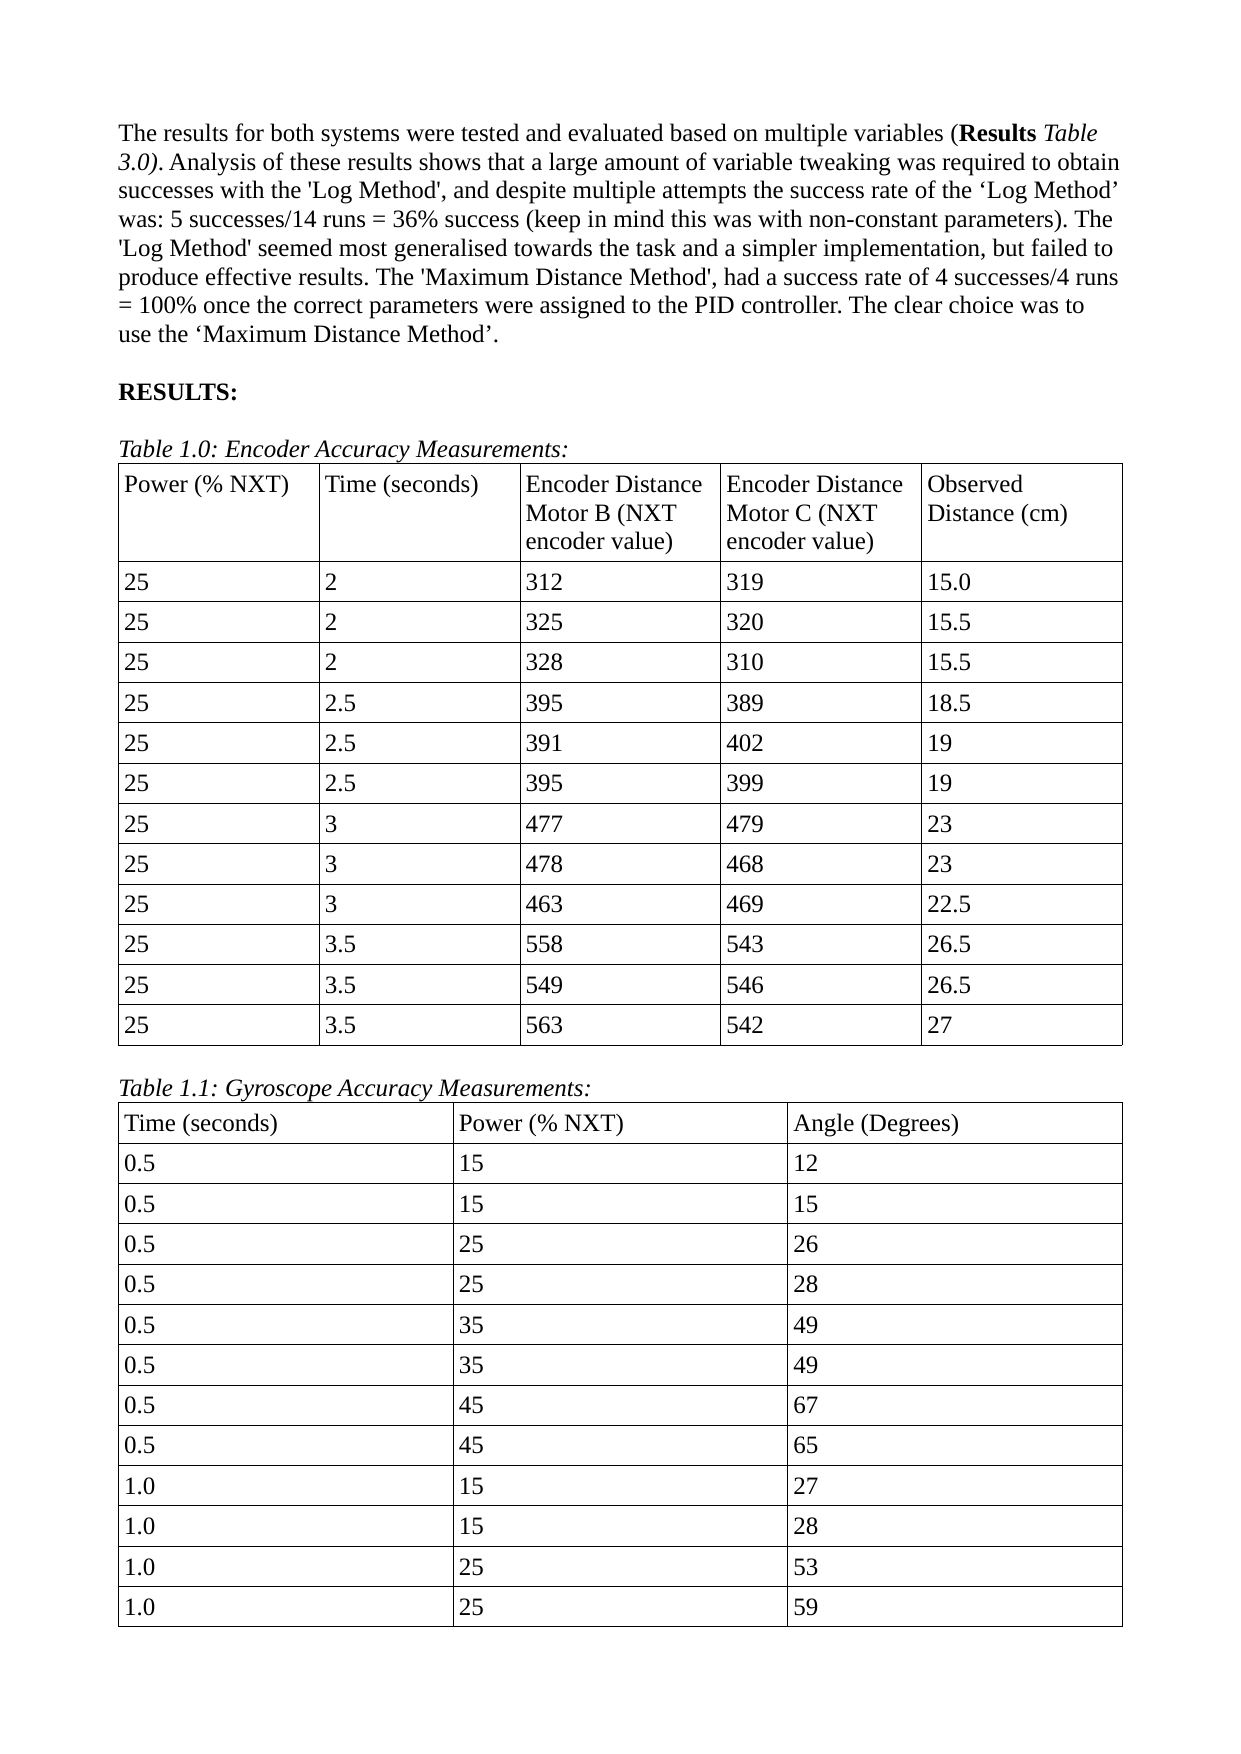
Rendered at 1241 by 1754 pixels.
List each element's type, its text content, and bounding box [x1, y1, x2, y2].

table_cell 25 [454, 1224, 787, 1263]
table_cell 12 [788, 1144, 1122, 1183]
table_cell 25 [119, 965, 319, 1004]
table_cell 0.5 [119, 1184, 453, 1223]
table_cell 477 [521, 804, 720, 843]
table_cell 1.0 [119, 1466, 453, 1505]
table_cell 0.5 [119, 1386, 453, 1425]
table_cell 25 [119, 804, 319, 843]
table_cell 15 [454, 1506, 787, 1546]
table_cell 543 [721, 925, 921, 964]
table_header Time (seconds) [320, 464, 520, 561]
table_cell 15 [454, 1184, 787, 1223]
table_cell 395 [521, 764, 720, 803]
table_cell 2.5 [320, 764, 520, 803]
table_cell 2 [320, 643, 520, 682]
table_cell 25 [119, 723, 319, 762]
table_cell 2 [320, 562, 520, 601]
table_cell 25 [119, 844, 319, 883]
table_cell 15.0 [922, 562, 1122, 601]
table_cell 0.5 [119, 1224, 453, 1263]
table_cell 468 [721, 844, 921, 883]
table_cell 25 [119, 764, 319, 803]
table_cell 463 [521, 885, 720, 924]
table_cell 49 [788, 1345, 1122, 1384]
table_cell 65 [788, 1426, 1122, 1465]
table_cell 35 [454, 1305, 787, 1344]
table_cell 22.5 [922, 885, 1122, 924]
table_cell 25 [119, 643, 319, 682]
table_cell 27 [922, 1005, 1122, 1045]
table_cell 25 [119, 602, 319, 642]
table_cell 2.5 [320, 723, 520, 762]
table_cell 328 [521, 643, 720, 682]
table_cell 2.5 [320, 683, 520, 722]
table_cell 45 [454, 1426, 787, 1465]
table_header Observed Distance (cm) [922, 464, 1122, 561]
table_cell 49 [788, 1305, 1122, 1344]
table_cell 15.5 [922, 643, 1122, 682]
table_cell 395 [521, 683, 720, 722]
table_cell 0.5 [119, 1144, 453, 1183]
table_header Power (% NXT) [454, 1103, 787, 1143]
table_cell 0.5 [119, 1305, 453, 1344]
table_cell 3.5 [320, 925, 520, 964]
table_cell 1.0 [119, 1506, 453, 1546]
table_cell 35 [454, 1345, 787, 1384]
table_cell 0.5 [119, 1265, 453, 1304]
table_cell 15 [454, 1466, 787, 1505]
table_cell 25 [454, 1587, 787, 1626]
table_cell 558 [521, 925, 720, 964]
table_cell 0.5 [119, 1426, 453, 1465]
table_cell 391 [521, 723, 720, 762]
table_cell 478 [521, 844, 720, 883]
table_cell 563 [521, 1005, 720, 1045]
table_cell 310 [721, 643, 921, 682]
table_cell 25 [119, 885, 319, 924]
table_cell 25 [119, 562, 319, 601]
text The results for both systems were tested and evaluated based on multiple variables (Results Table 3.0). Analysis of these results shows that a large amount of variable tweaking was required to obtain successes with the 'Log Method', and despite multiple attempts the success rate of the ‘Log Method’ was: 5 successes/14 runs = 36% success (keep in mind this was with non-constant parameters). The 'Log Method' seemed most generalised towards the task and a simpler implementation, but failed to produce effective results. The 'Maximum Distance Method', had a success rate of 4 successes/4 runs = 100% once the correct parameters were assigned to the PID controller. The clear choice was to use the ‘Maximum Distance Method’. [118, 118, 1122, 348]
table_header Power (% NXT) [119, 464, 319, 561]
table_cell 19 [922, 723, 1122, 762]
table_cell 23 [922, 804, 1122, 843]
table_cell 27 [788, 1466, 1122, 1505]
table_cell 25 [119, 1005, 319, 1045]
table_cell 325 [521, 602, 720, 642]
table_cell 25 [454, 1547, 787, 1586]
table_cell 19 [922, 764, 1122, 803]
table_cell 18.5 [922, 683, 1122, 722]
table_cell 469 [721, 885, 921, 924]
table_cell 23 [922, 844, 1122, 883]
table_cell 28 [788, 1265, 1122, 1304]
table_cell 542 [721, 1005, 921, 1045]
table_header Angle (Degrees) [788, 1103, 1122, 1143]
table_cell 399 [721, 764, 921, 803]
table_header Encoder Distance Motor B (NXT encoder value) [521, 464, 720, 561]
table_cell 53 [788, 1547, 1122, 1586]
table_cell 312 [521, 562, 720, 601]
table_cell 402 [721, 723, 921, 762]
table_cell 1.0 [119, 1547, 453, 1586]
table_header Time (seconds) [119, 1103, 453, 1143]
table_header Encoder Distance Motor C (NXT encoder value) [721, 464, 921, 561]
table_cell 2 [320, 602, 520, 642]
table_cell 546 [721, 965, 921, 1004]
table_cell 1.0 [119, 1587, 453, 1626]
table_cell 549 [521, 965, 720, 1004]
table_cell 320 [721, 602, 921, 642]
table_cell 45 [454, 1386, 787, 1425]
table_cell 25 [454, 1265, 787, 1304]
table_cell 0.5 [119, 1345, 453, 1384]
table_cell 67 [788, 1386, 1122, 1425]
table_cell 15.5 [922, 602, 1122, 642]
table_cell 479 [721, 804, 921, 843]
table_cell 59 [788, 1587, 1122, 1626]
table_cell 15 [788, 1184, 1122, 1223]
table_cell 3.5 [320, 1005, 520, 1045]
table_cell 3.5 [320, 965, 520, 1004]
table_cell 3 [320, 844, 520, 883]
text RESULTS: [118, 377, 1122, 406]
table_cell 319 [721, 562, 921, 601]
table_cell 28 [788, 1506, 1122, 1546]
table_cell 3 [320, 804, 520, 843]
table_cell 389 [721, 683, 921, 722]
table_cell 3 [320, 885, 520, 924]
text Table 1.0: Encoder Accuracy Measurements: [118, 434, 1122, 463]
table_cell 26.5 [922, 925, 1122, 964]
table_cell 15 [454, 1144, 787, 1183]
text Table 1.1: Gyroscope Accuracy Measurements: [118, 1073, 1122, 1102]
table_cell 26 [788, 1224, 1122, 1263]
table_cell 26.5 [922, 965, 1122, 1004]
table_cell 25 [119, 925, 319, 964]
table_cell 25 [119, 683, 319, 722]
